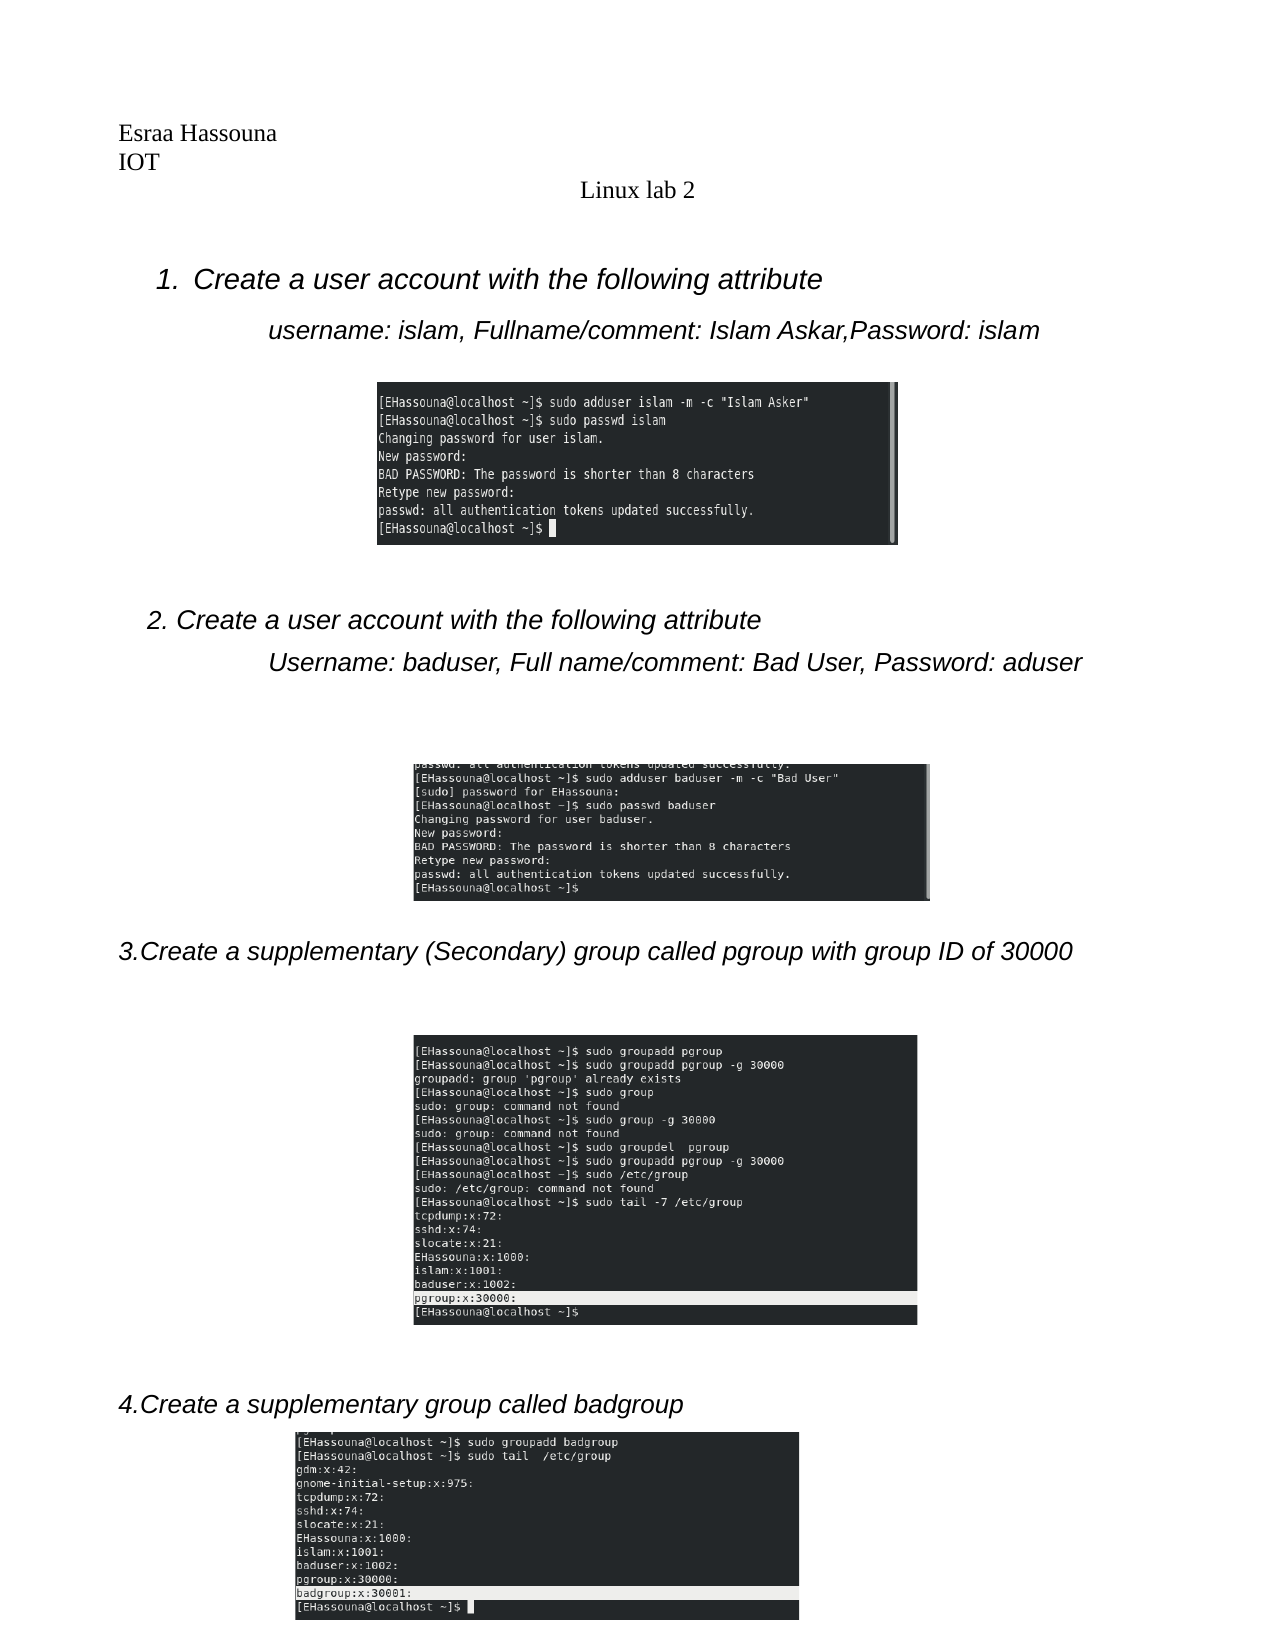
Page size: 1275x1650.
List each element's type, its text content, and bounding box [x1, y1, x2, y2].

text IOT [118, 147, 1157, 176]
text username: islam, Fullname/comment: Islam Askar,Password: islam [193, 315, 1157, 345]
text Esraa Hassouna [118, 118, 1157, 147]
list Create a user account with the following attribute [156, 262, 1157, 295]
text Linux lab 2 [118, 176, 1157, 204]
text 2. Create a user account with the following attribute [118, 604, 1157, 635]
text Username: baduser, Full name/comment: Bad User, Password: aduser [193, 647, 1157, 677]
text 4.Create a supplementary group called badgroup [118, 1389, 1157, 1419]
text 3.Create a supplementary (Secondary) group called pgroup with group ID of 30000 [118, 936, 1157, 966]
